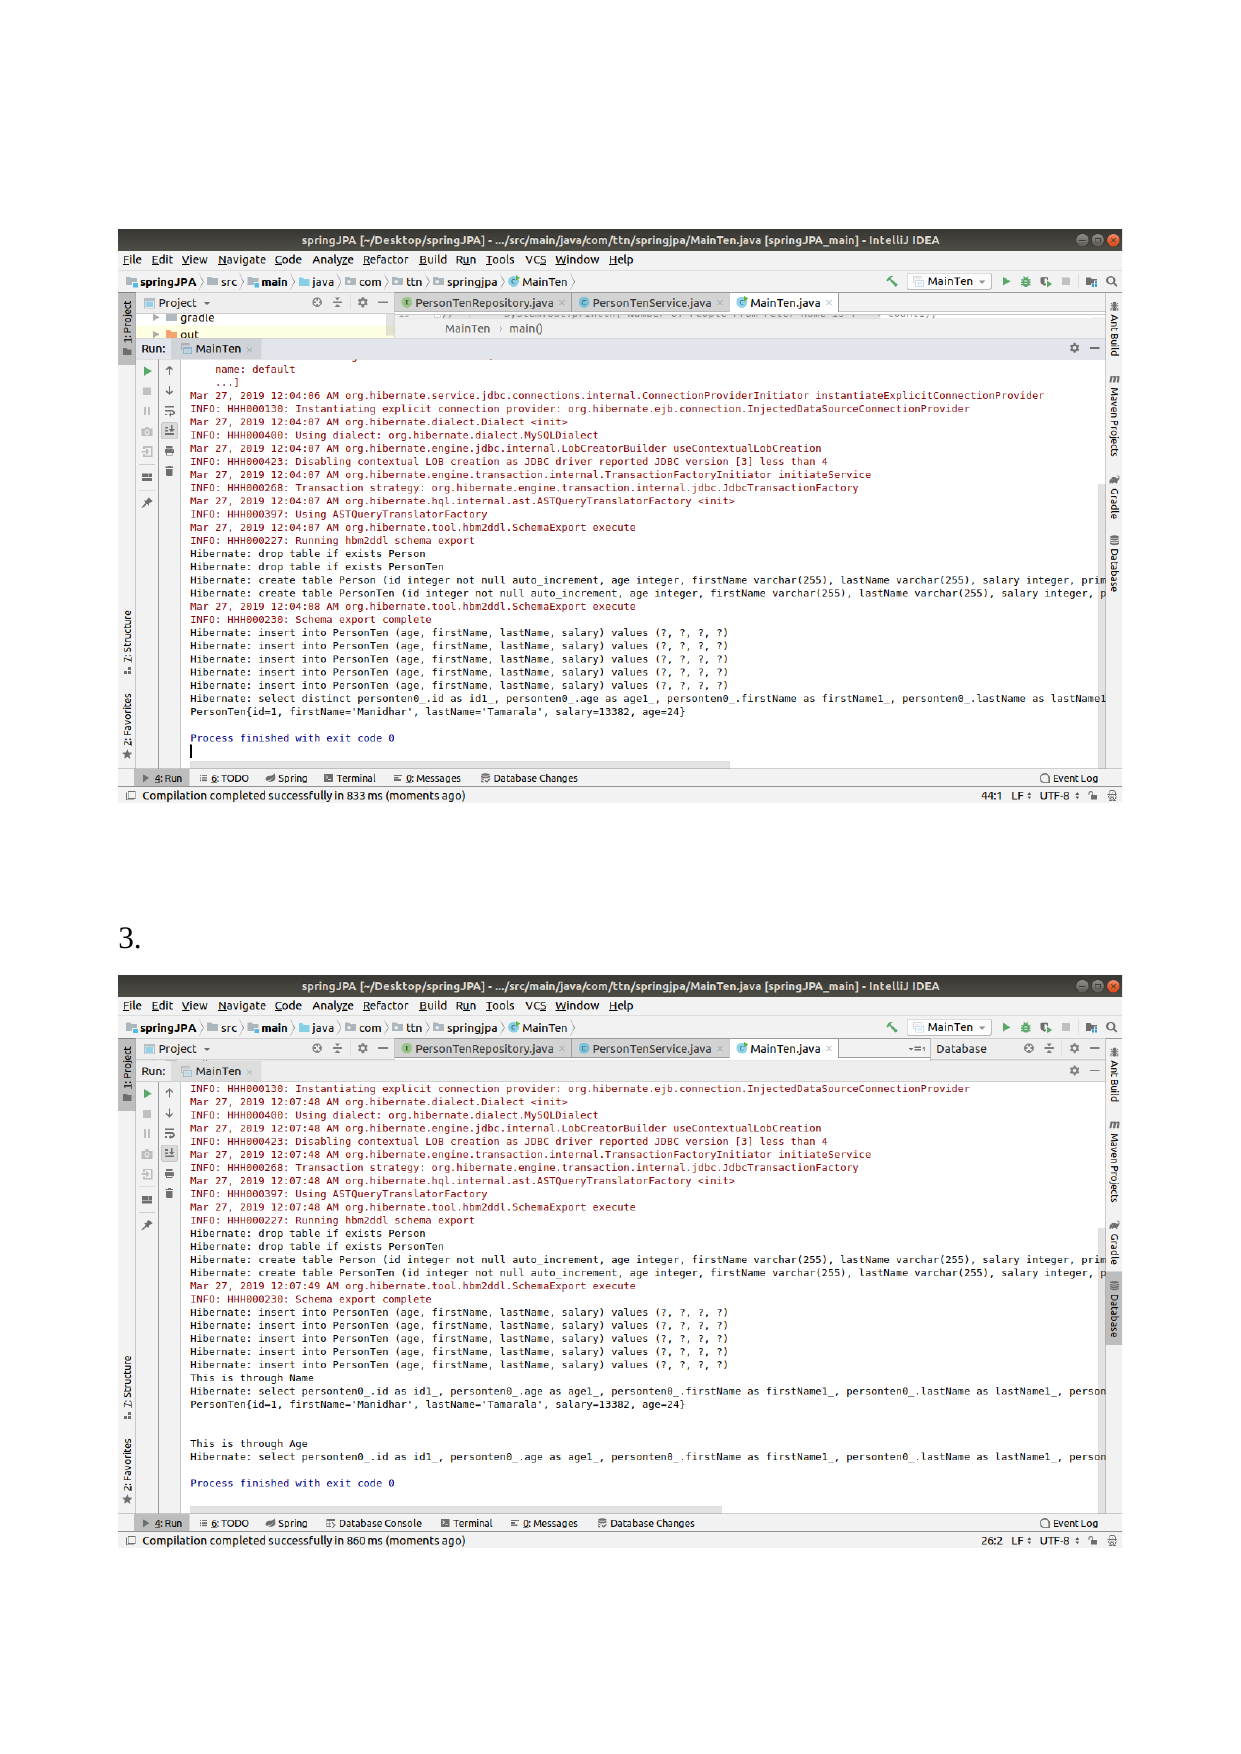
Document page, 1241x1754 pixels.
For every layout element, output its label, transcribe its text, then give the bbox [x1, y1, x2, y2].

text 3. [118, 919, 1122, 955]
picture [118, 229, 1123, 803]
picture [118, 975, 1123, 1548]
